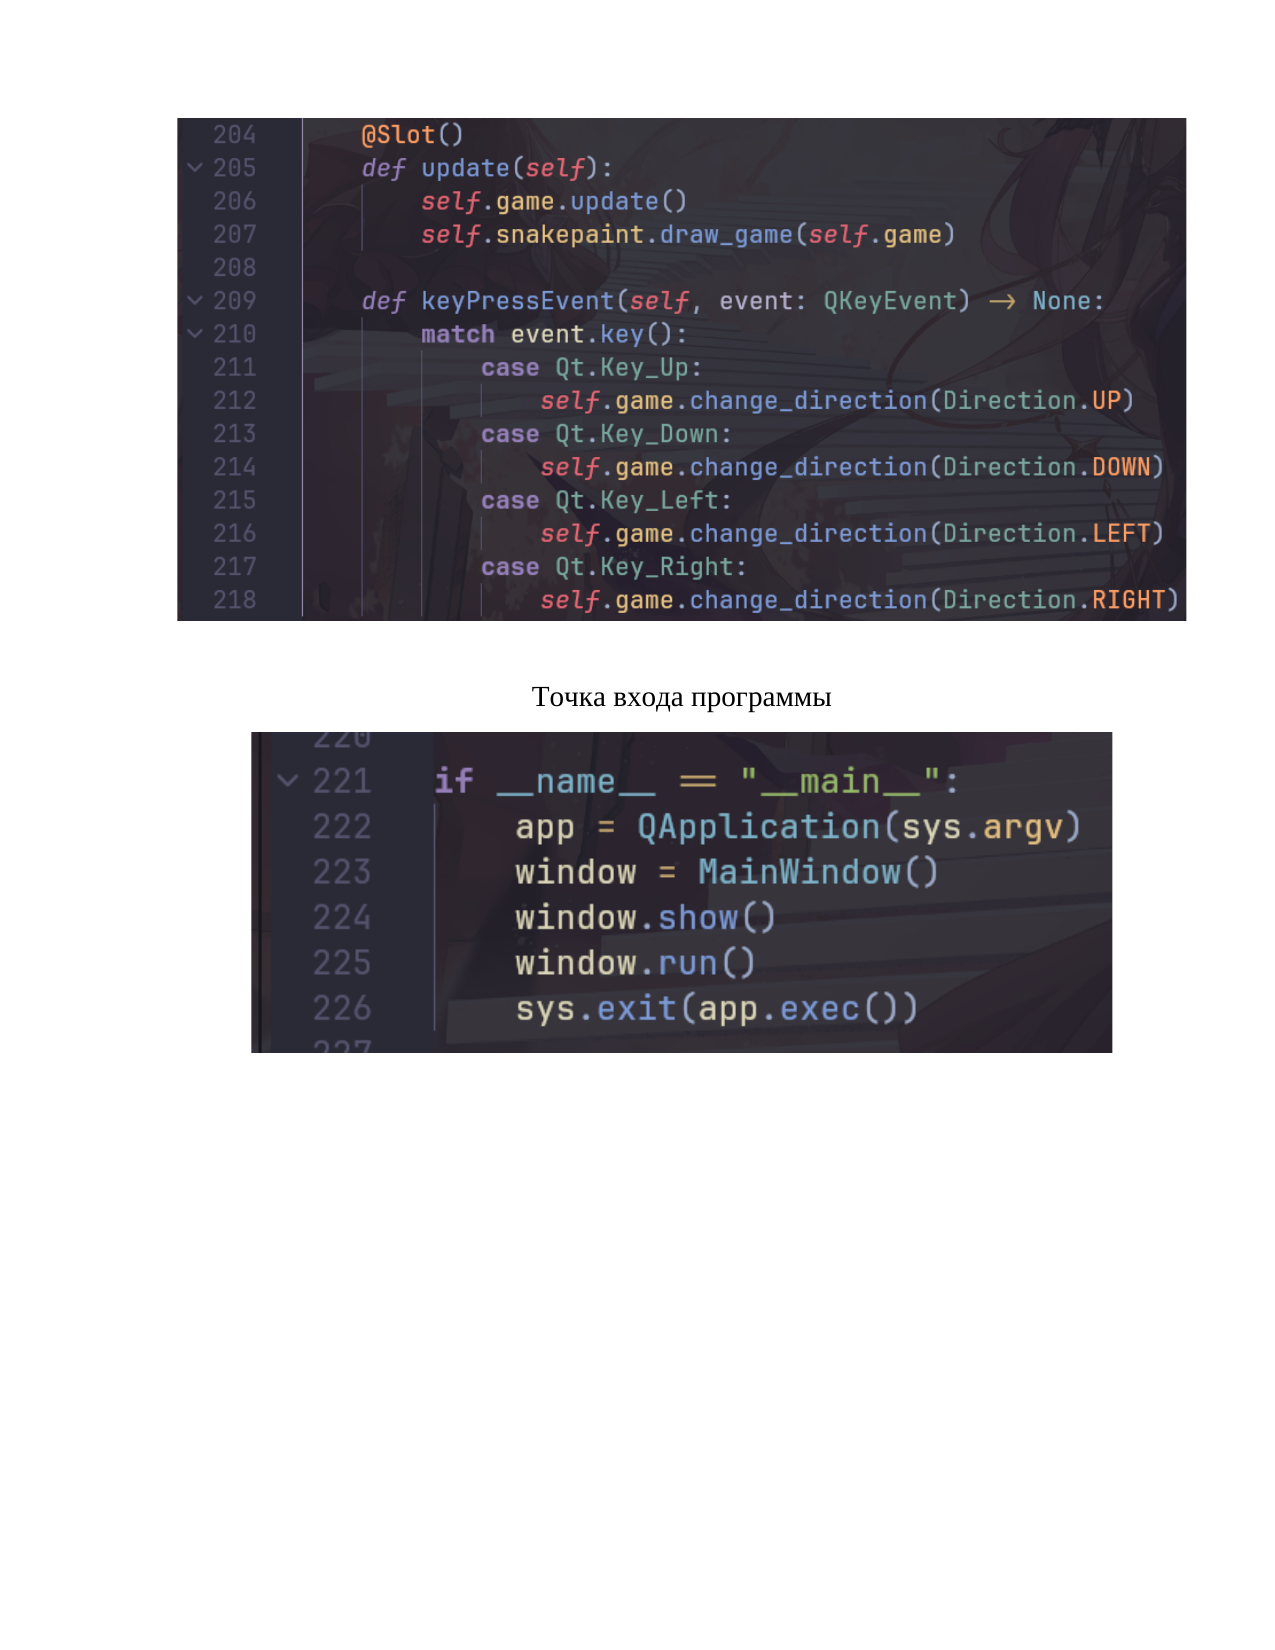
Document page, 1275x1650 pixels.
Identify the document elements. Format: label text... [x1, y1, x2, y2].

picture [177, 118, 1187, 621]
text Точка входа программы [177, 679, 1186, 713]
picture [251, 732, 1113, 1053]
